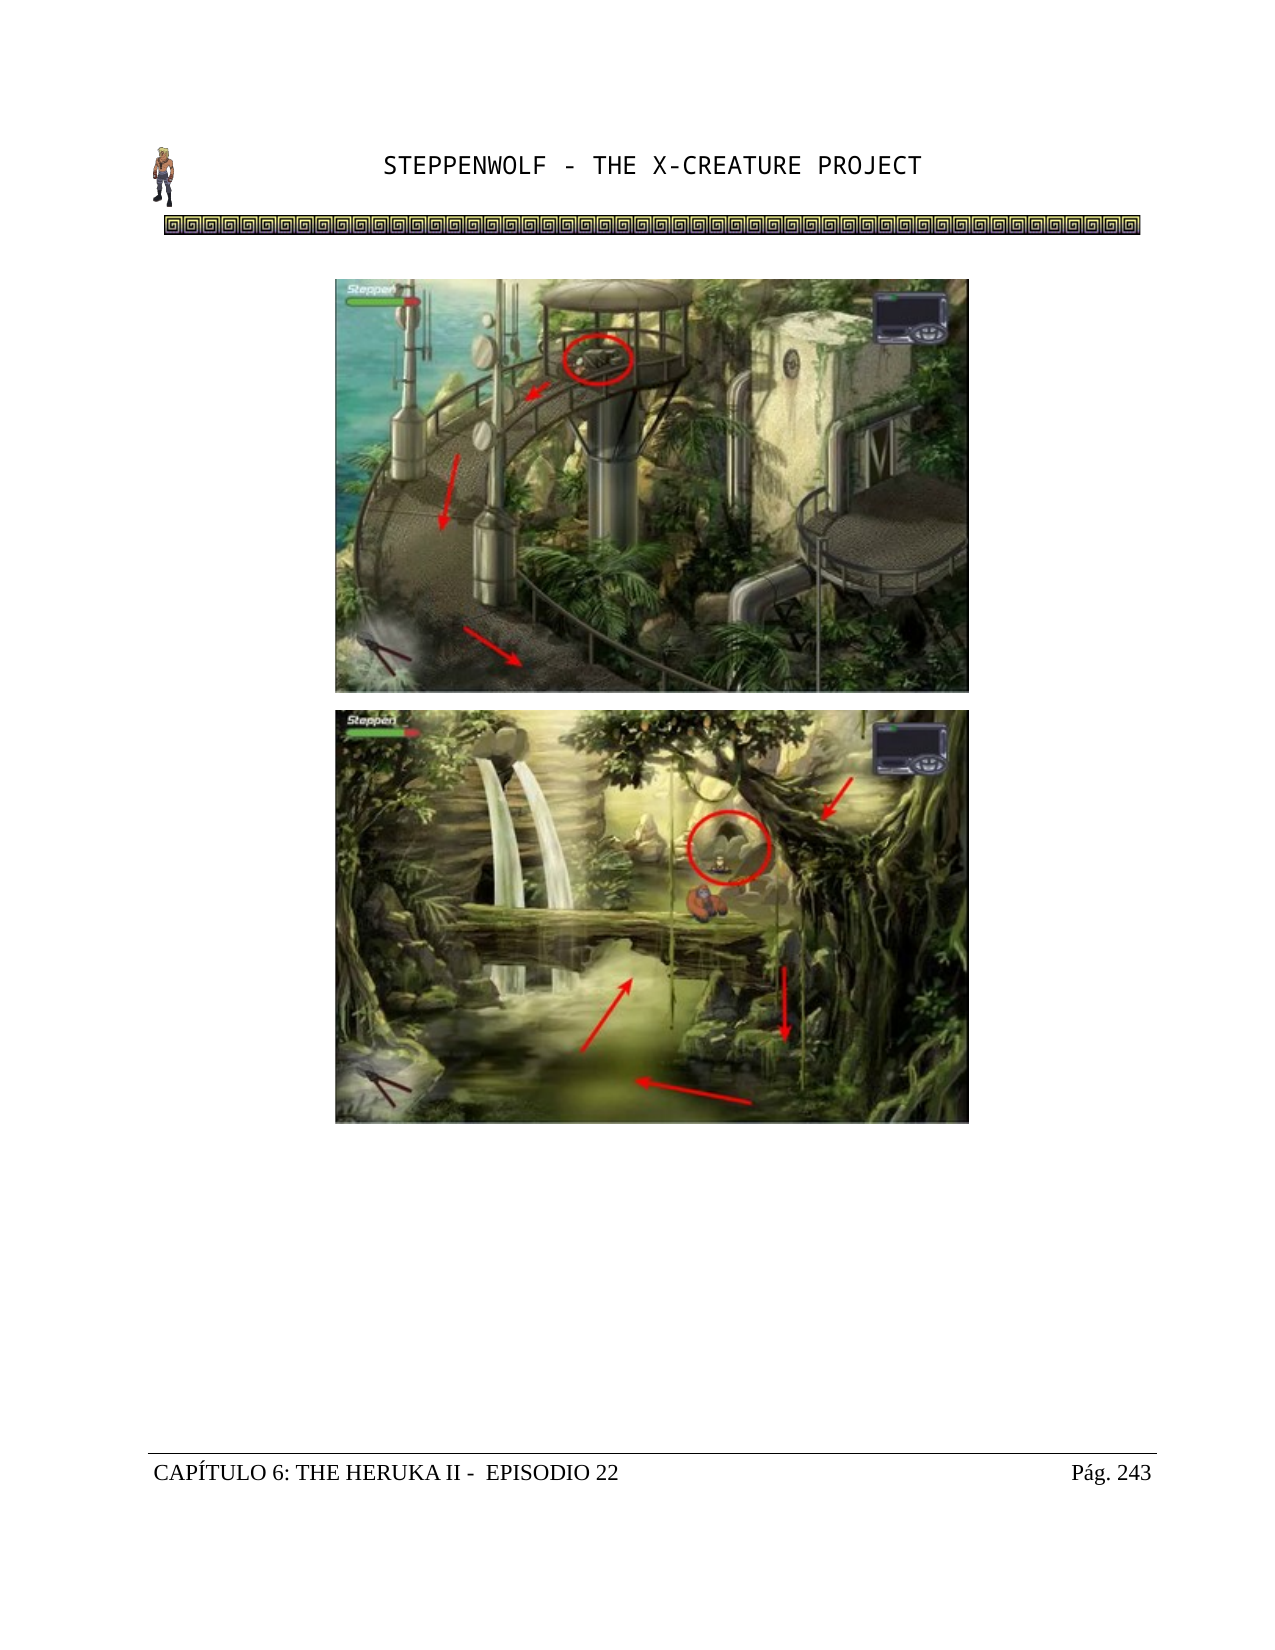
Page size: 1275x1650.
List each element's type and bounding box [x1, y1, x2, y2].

picture [335, 279, 969, 693]
picture [335, 710, 969, 1124]
picture [147, 147, 181, 207]
picture [164, 215, 1141, 235]
